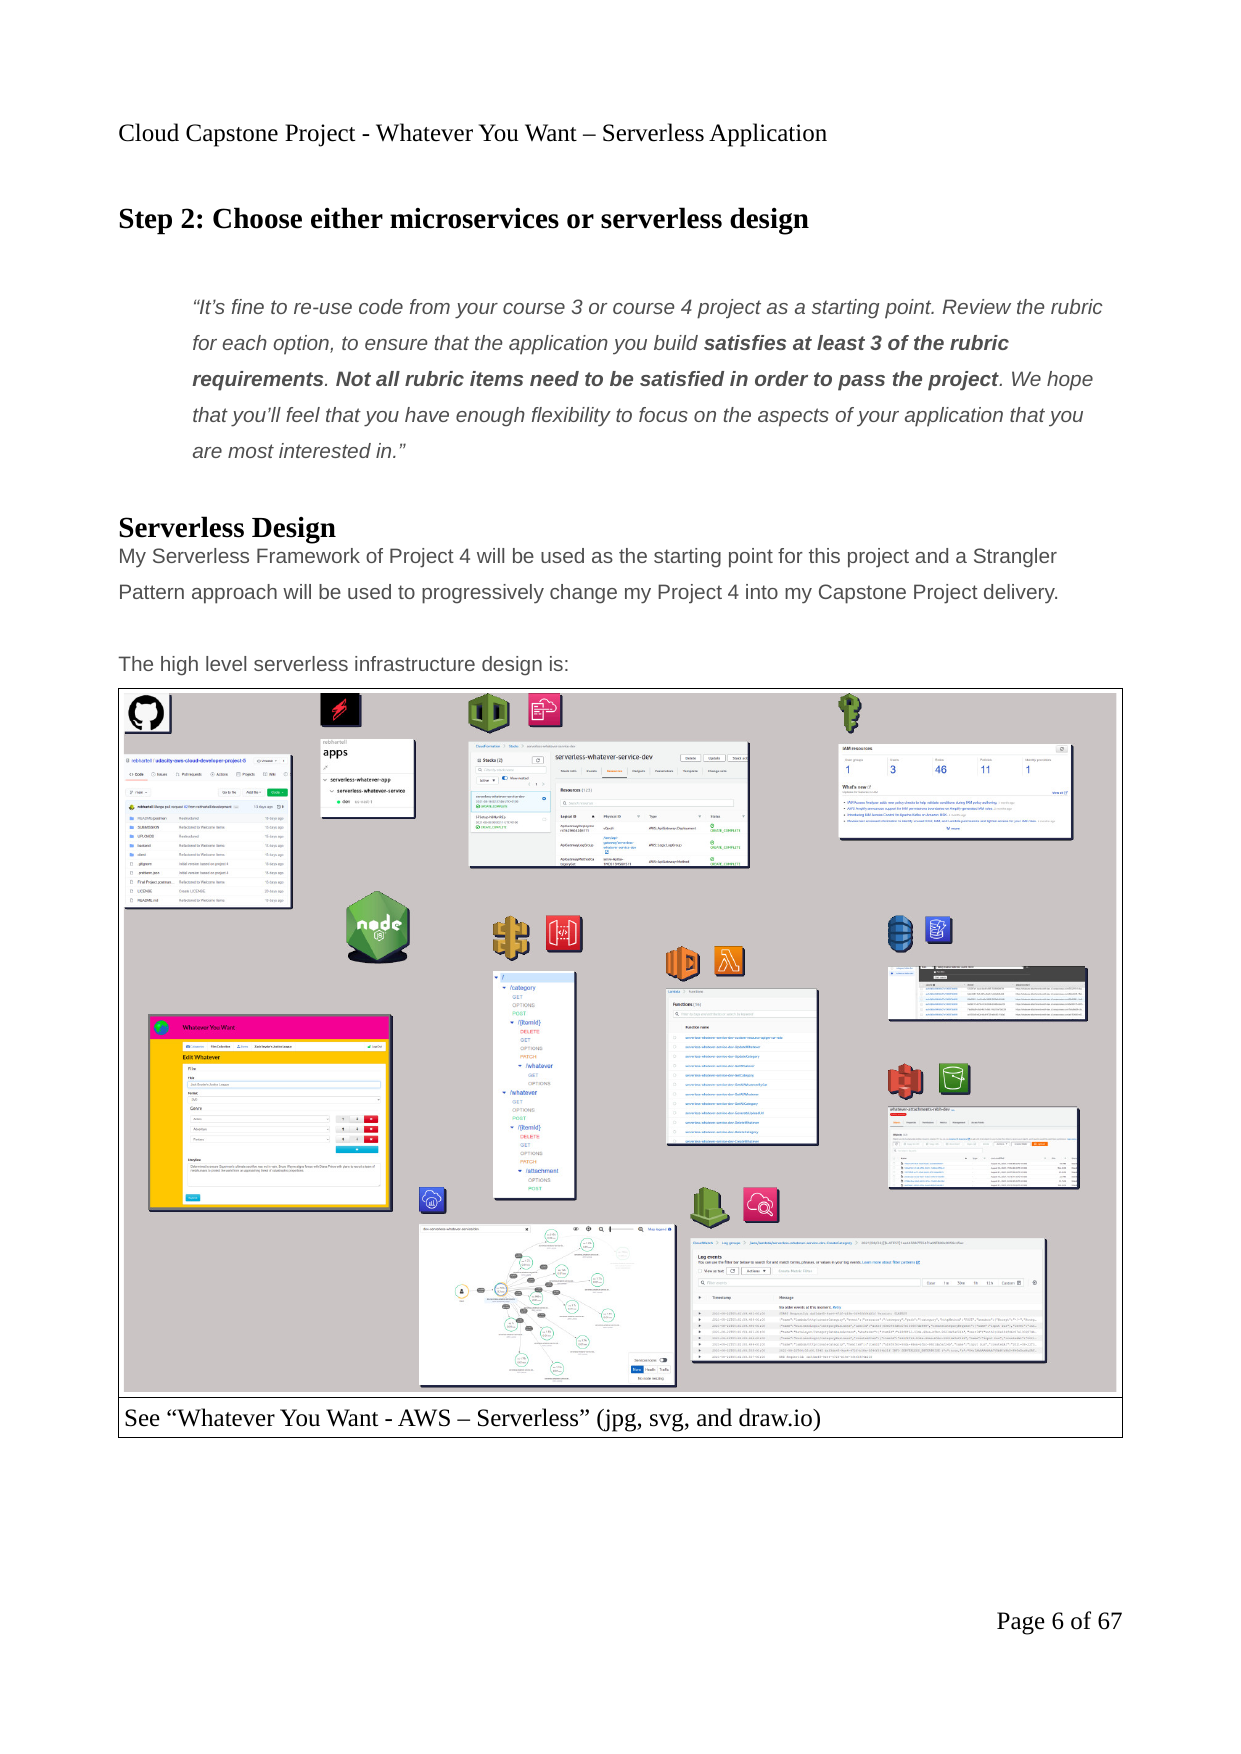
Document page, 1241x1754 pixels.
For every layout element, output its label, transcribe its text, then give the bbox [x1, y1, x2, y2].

text The high level serverless infrastructure design is: [118, 652, 1122, 676]
text My Serverless Framework of Project 4 will be used as the starting point for this project and a Strangler Pattern approach will be used to progressively change my Project 4 into my Capstone Project delivery. [118, 544, 1122, 604]
table_header [119, 689, 1122, 1397]
table_cell See “Whatever You Want - AWS – Serverless” (jpg, svg, and draw.io) [119, 1398, 1122, 1437]
subtitle Step 2: Choose either microservices or serverless design [118, 201, 1122, 235]
text “It’s fine to re-use code from your course 3 or course 4 project as a starting point. Review the rubric for each option, to ensure that the application you build satisfies at least 3 of the rubric requirements. Not all rubric items need to be satisfied in order to pass the project. We hope that you’ll feel that you have enough flexibility to focus on the aspects of your application that you are most interested in.” [192, 295, 1122, 463]
picture [123, 693, 1117, 1392]
subtitle Serverless Design [118, 511, 1122, 544]
